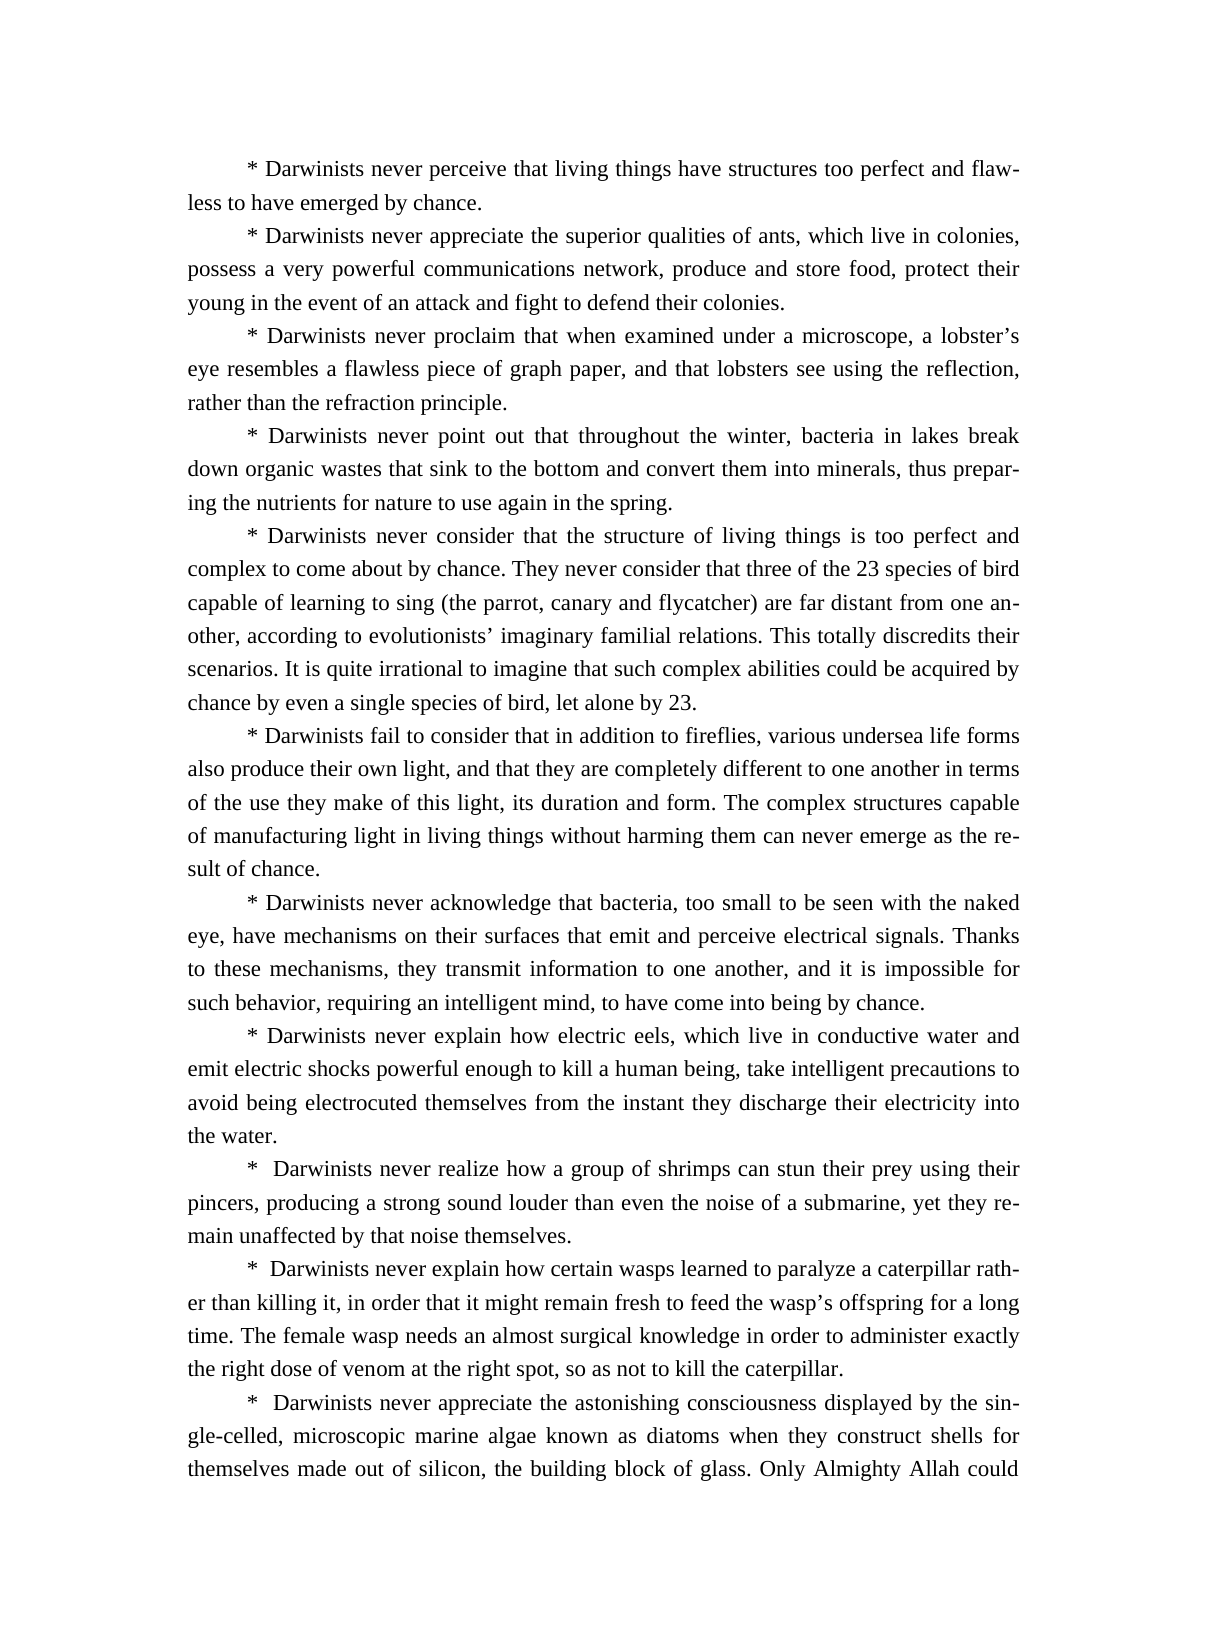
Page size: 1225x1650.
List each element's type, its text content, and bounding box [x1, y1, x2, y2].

text * Darwinists nev­er con­sid­er that the struc­ture of liv­ing things is too per­fect and com­plex to come about by chance. They nev­er con­sid­er that three of the 23 spe­cies of bird ca­pa­ble of learn­ing to sing (the par­rot, ca­na­ry and fly­catch­er) are far dis­tant from one an­oth­er, ac­cord­ing to ev­o­lu­tion­ists’ im­ag­i­nary fa­mil­ial re­la­tions. This to­tal­ly dis­cred­its their sce­nar­i­os. It is quite ir­ra­tion­al to im­ag­ine that such com­plex abil­i­ties could be acquired by chance by even a sin­gle spe­cies of bird, let alone by 23. [187, 517, 1020, 717]
text * Darwinists nev­er per­ceive that liv­ing things have struc­tures too per­fect and flaw­less to have emerged by chance. [187, 150, 1020, 217]
text * Darwinists fail to con­sid­er that in ad­di­tion to fire­flies, var­i­ous un­der­sea life forms al­so pro­duce their own light, and that they are com­plete­ly dif­fer­ent to one an­oth­er in terms of the use they make of this light, its du­ra­tion and form. The com­plex struc­tures ca­pa­ble of man­u­fac­tur­ing light in liv­ing things with­out harm­ing them can nev­er emerge as the re­sult of chance. [187, 717, 1020, 883]
text * Darwinists nev­er point out that through­out the win­ter, bac­te­ria in lakes break down or­gan­ic wast­es that sink to the bot­tom and con­vert them in­to min­er­als, thus pre­par­ing the nu­tri­ents for na­ture to use again in the spring. [187, 417, 1020, 517]
text * Darwinists nev­er ac­knowl­edge that bac­te­ria, too small to be seen with the na­ked eye, have mech­a­nisms on their sur­fa­ces that emit and per­ceive elec­tri­cal sig­nals. Thanks to these mech­a­nisms, they trans­mit in­for­ma­tion to one an­oth­er, and it is im­pos­si­ble for such be­hav­ior, re­quir­ing an in­tel­li­gent mind, to have come in­to be­ing by chance. [187, 883, 1020, 1017]
text * Darwinists nev­er ap­pre­ci­ate the su­pe­ri­or qual­i­ties of ants, which live in col­o­nies, pos­sess a very pow­er­ful com­mu­ni­ca­tions net­work, pro­duce and store food, pro­tect their young in the event of an at­tack and fight to de­fend their col­o­nies. [187, 217, 1020, 317]
text * Darwinists nev­er re­al­ize how a group of shrimps can stun their prey us­ing their pin­cers, pro­duc­ing a strong sound loud­er than even the noise of a sub­ma­rine, yet they re­main un­af­fect­ed by that noise them­selves. [187, 1150, 1020, 1250]
text * Darwinists nev­er pro­claim that when ex­am­ined un­der a mi­cro­scope, a lob­ster’s eye re­sem­bles a flaw­less piece of graph pa­per, and that lob­sters see us­ing the re­flec­tion, rath­er than the re­frac­tion prin­ci­ple. [187, 317, 1020, 417]
text * Darwinists nev­er ex­plain how elec­tric eels, which live in con­duct­ive wa­ter and emit elec­tric shocks pow­er­ful enough to kill a hu­man be­ing, take in­tel­li­gent pre­cau­tions to avoid be­ing elec­tro­cut­ed them­selves from the in­stant they dis­charge their elec­tric­i­ty in­to the wa­ter. [187, 1017, 1020, 1150]
text * Darwinists nev­er ex­plain how cer­tain wasps learned to par­a­lyze a cat­er­pil­lar rath­er than kill­ing it, in or­der that it might re­main fresh to feed the wasp’s off­spring for a long time. The fe­male wasp needs an al­most sur­gi­cal knowl­edge in or­der to ad­min­is­ter ex­act­ly the right dose of ven­om at the right spot, so as not to kill the cat­er­pil­lar. [187, 1250, 1020, 1383]
text * Darwinists nev­er ap­pre­ci­ate the as­ton­ish­ing con­scious­ness dis­played by the sin­gle-celled, mi­cro­scop­ic ma­rine al­gae known as di­a­toms when they con­struct shells for them­selves made out of sil­i­con, the build­ing block of glass. Only Almighty Allah could [187, 1383, 1020, 1483]
